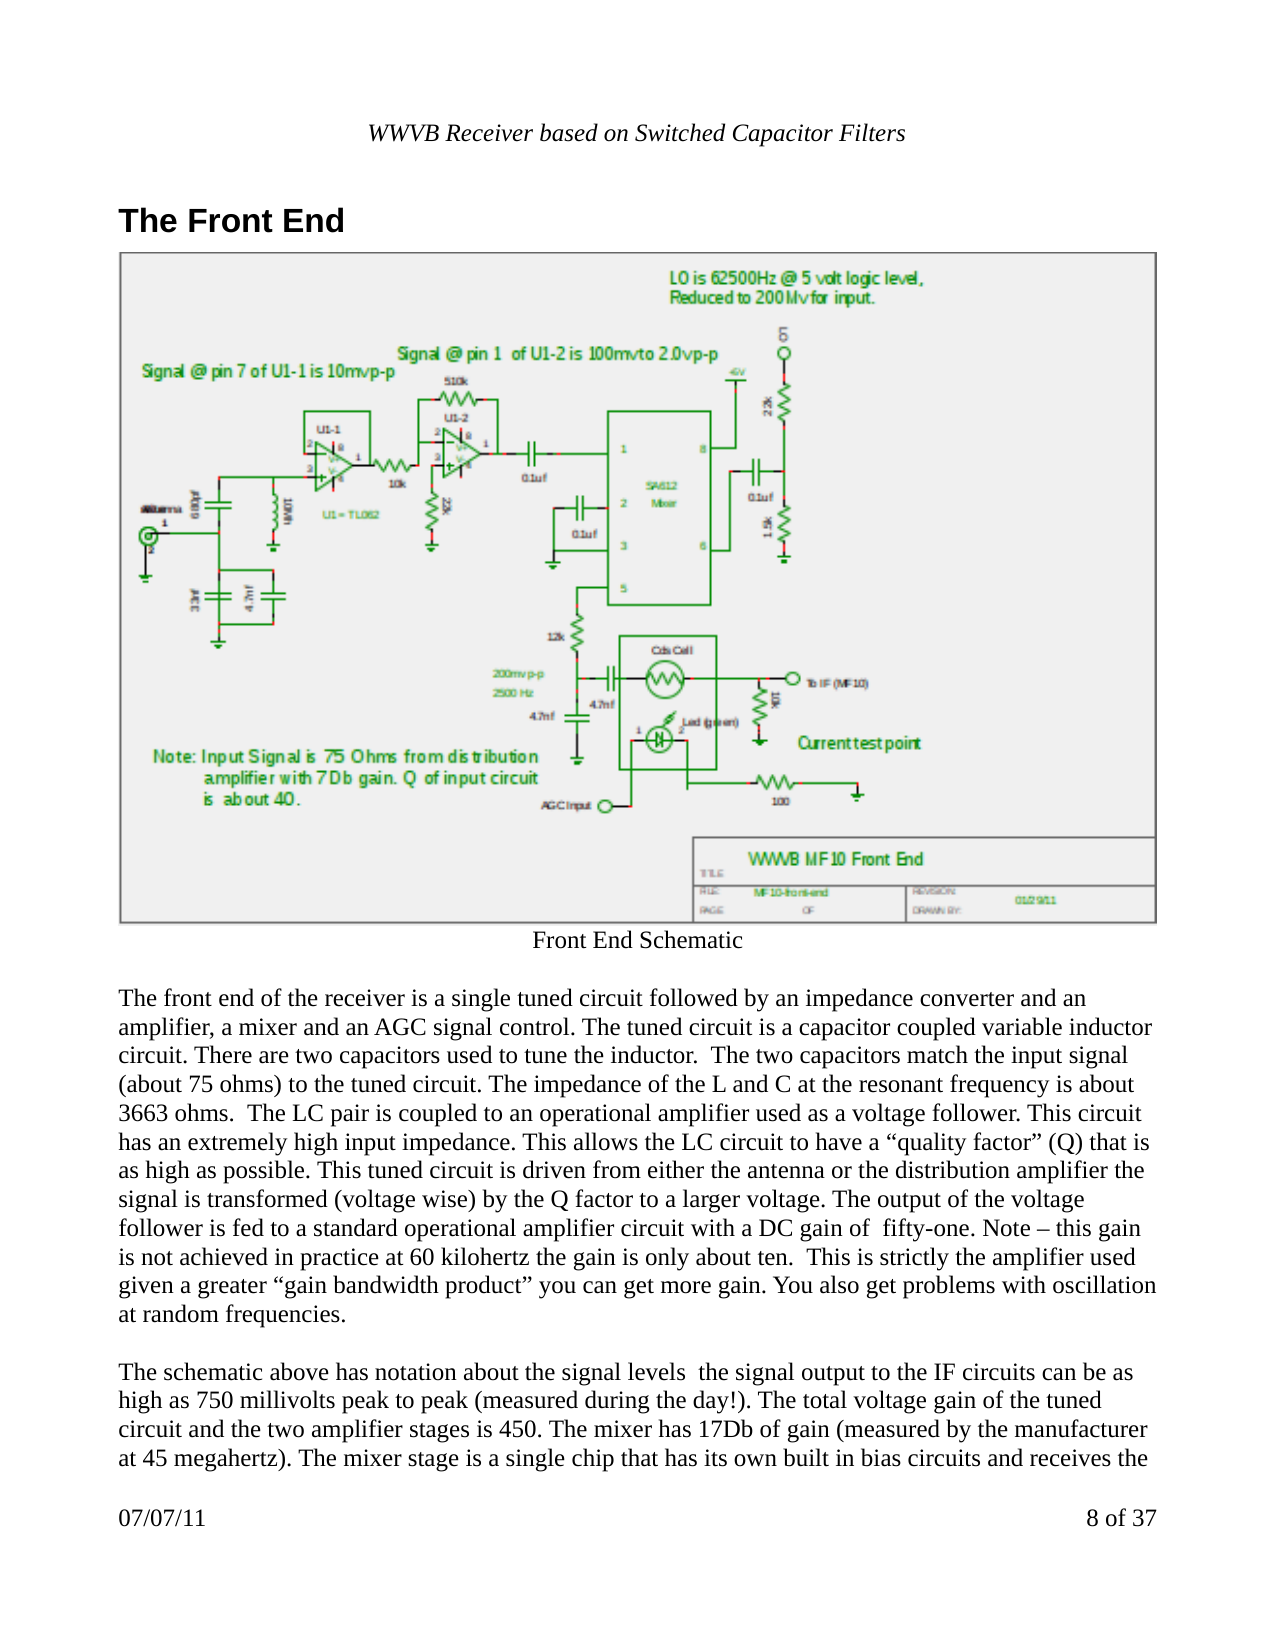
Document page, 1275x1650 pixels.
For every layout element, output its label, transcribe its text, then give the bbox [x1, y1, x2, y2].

picture [118, 252, 1157, 926]
text The schematic above has notation about the signal levels the signal output to the IF circuits can be as high as 750 millivolts peak to peak (measured during the day!). The total voltage gain of the tuned circuit and the two amplifier stages is 450. The mixer has 17Db of gain (measured by the manufacturer at 45 megahertz). The mixer stage is a single chip that has its own built in bias circuits and receives the [118, 1357, 1157, 1472]
text The front end of the receiver is a single tuned circuit followed by an impedance converter and an amplifier, a mixer and an AGC signal control. The tuned circuit is a capacitor coupled variable inductor circuit. There are two capacitors used to tune the inductor. The two capacitors match the input signal (about 75 ohms) to the tuned circuit. The impedance of the L and C at the resonant frequency is about 3663 ohms. The LC pair is coupled to an operational amplifier used as a voltage follower. This circuit has an extremely high input impedance. This allows the LC circuit to have a “quality factor” (Q) that is as high as possible. This tuned circuit is driven from either the antenna or the distribution amplifier the signal is transformed (voltage wise) by the Q factor to a larger voltage. The output of the voltage follower is fed to a standard operational amplifier circuit with a DC gain of fifty-one. Note – this gain is not achieved in practice at 60 kilohertz the gain is only about ten. This is strictly the amplifier used given a greater “gain bandwidth product” you can get more gain. You also get problems with oscillation at random frequencies. [118, 983, 1157, 1328]
text Front End Schematic [118, 926, 1157, 954]
subtitle The Front End [118, 201, 1157, 240]
